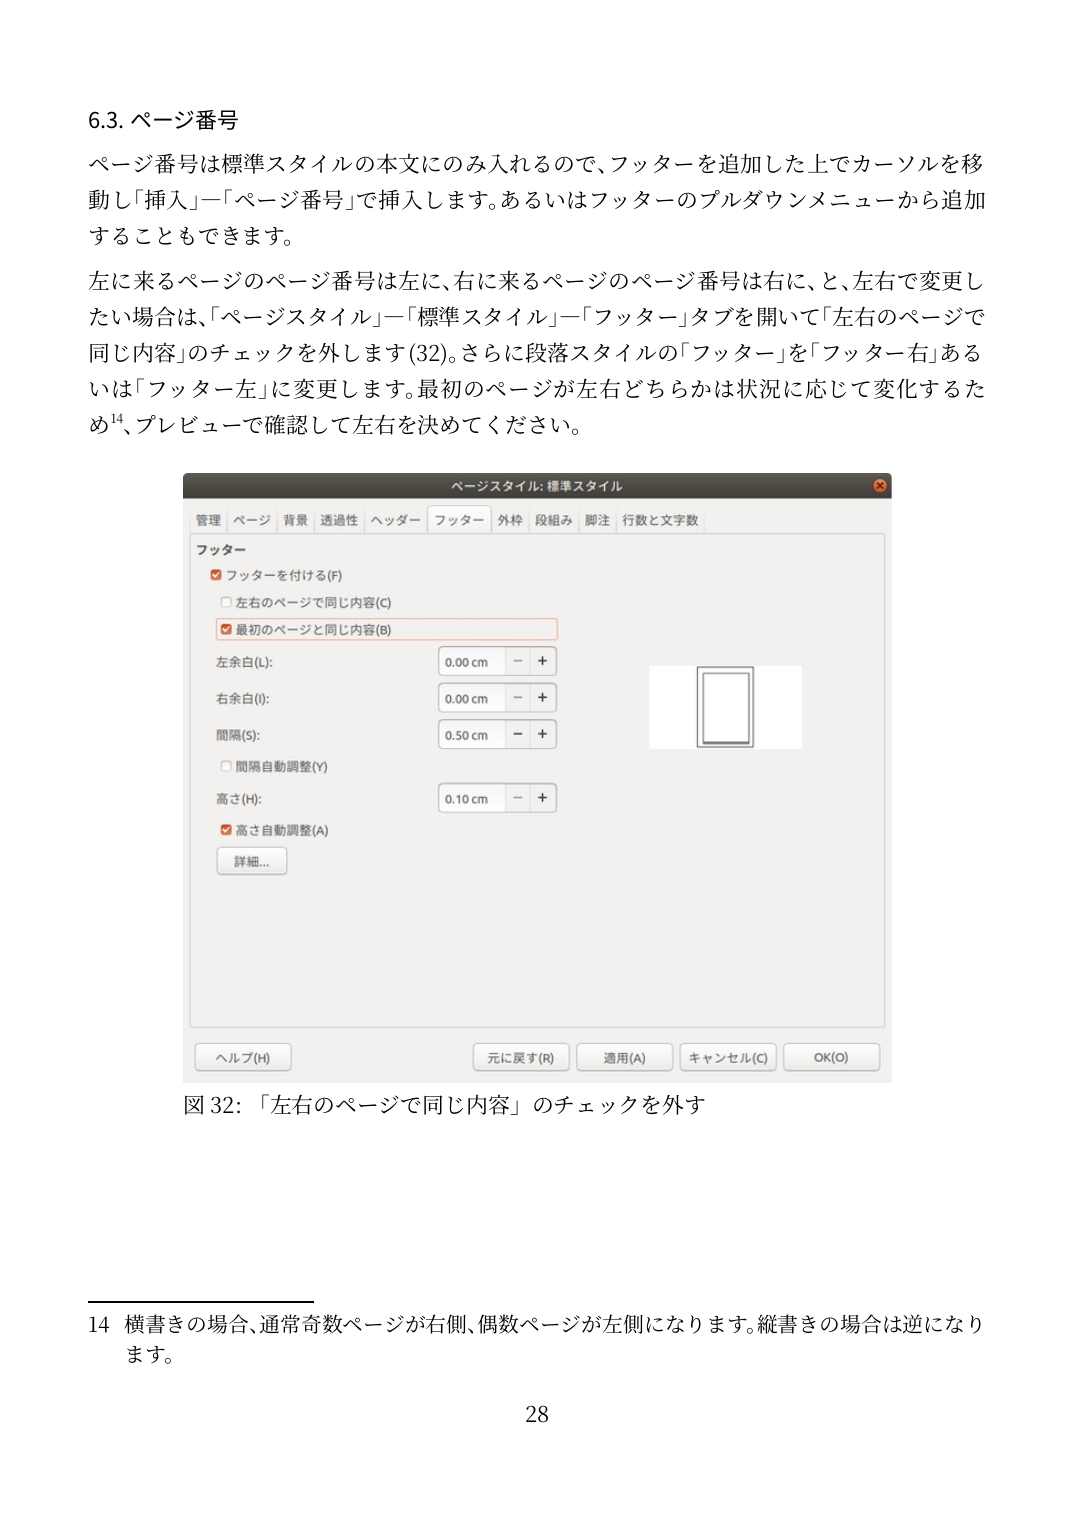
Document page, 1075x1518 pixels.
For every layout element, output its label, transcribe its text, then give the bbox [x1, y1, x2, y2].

text 左に来るページのページ番号は左に、右に来るページのページ番号は右に、と、左右で変更したい場合は、「ページスタイル」―「標準スタイル」―「フッター」タブを開いて「左右のページで同じ内容」のチェックを外します(図 32)。さらに段落スタイルの「フッター」を「フッター右」あるいは「フッター左」に変更します。最初のページが左右どちらかは状況に応じて変化するため、プレビューで確認して左右を決めてください。 [183, 461, 892, 473]
text 左に来るページのページ番号は左に、右に来るページのページ番号は右に、と、左右で変更したい場合は、「ページスタイル」―「標準スタイル」―「フッター」タブを開いて「左右のページで同じ内容」のチェックを外します(図 32)。さらに段落スタイルの「フッター」を「フッター右」あるいは「フッター左」に変更します。最初のページが左右どちらかは状況に応じて変化するため、プレビューで確認して左右を決めてください。 [88, 264, 986, 440]
picture [183, 473, 892, 1083]
text 横書きの場合、通常奇数ページが右側、偶数ページが左側になります。縦書きの場合は逆になります。 [88, 1308, 986, 1368]
text 図 32: 「左右のページで同じ内容」のチェックを外す [183, 1083, 892, 1120]
text 左に来るページのページ番号は左に、右に来るページのページ番号は右に、と、左右で変更したい場合は、「ページスタイル」―「標準スタイル」―「フッター」タブを開いて「左右のページで同じ内容」のチェックを外します(図 32)。さらに段落スタイルの「フッター」を「フッター右」あるいは「フッター左」に変更します。最初のページが左右どちらかは状況に応じて変化するため、プレビューで確認して左右を決めてください。 [183, 1120, 892, 1137]
subtitle ページ番号 [88, 103, 986, 135]
text ページ番号は標準スタイルの本文にのみ入れるので、フッターを追加した上でカーソルを移動し「挿入」―「ページ番号」で挿入します。あるいはフッターのプルダウンメニューから追加することもできます。 [88, 147, 986, 251]
